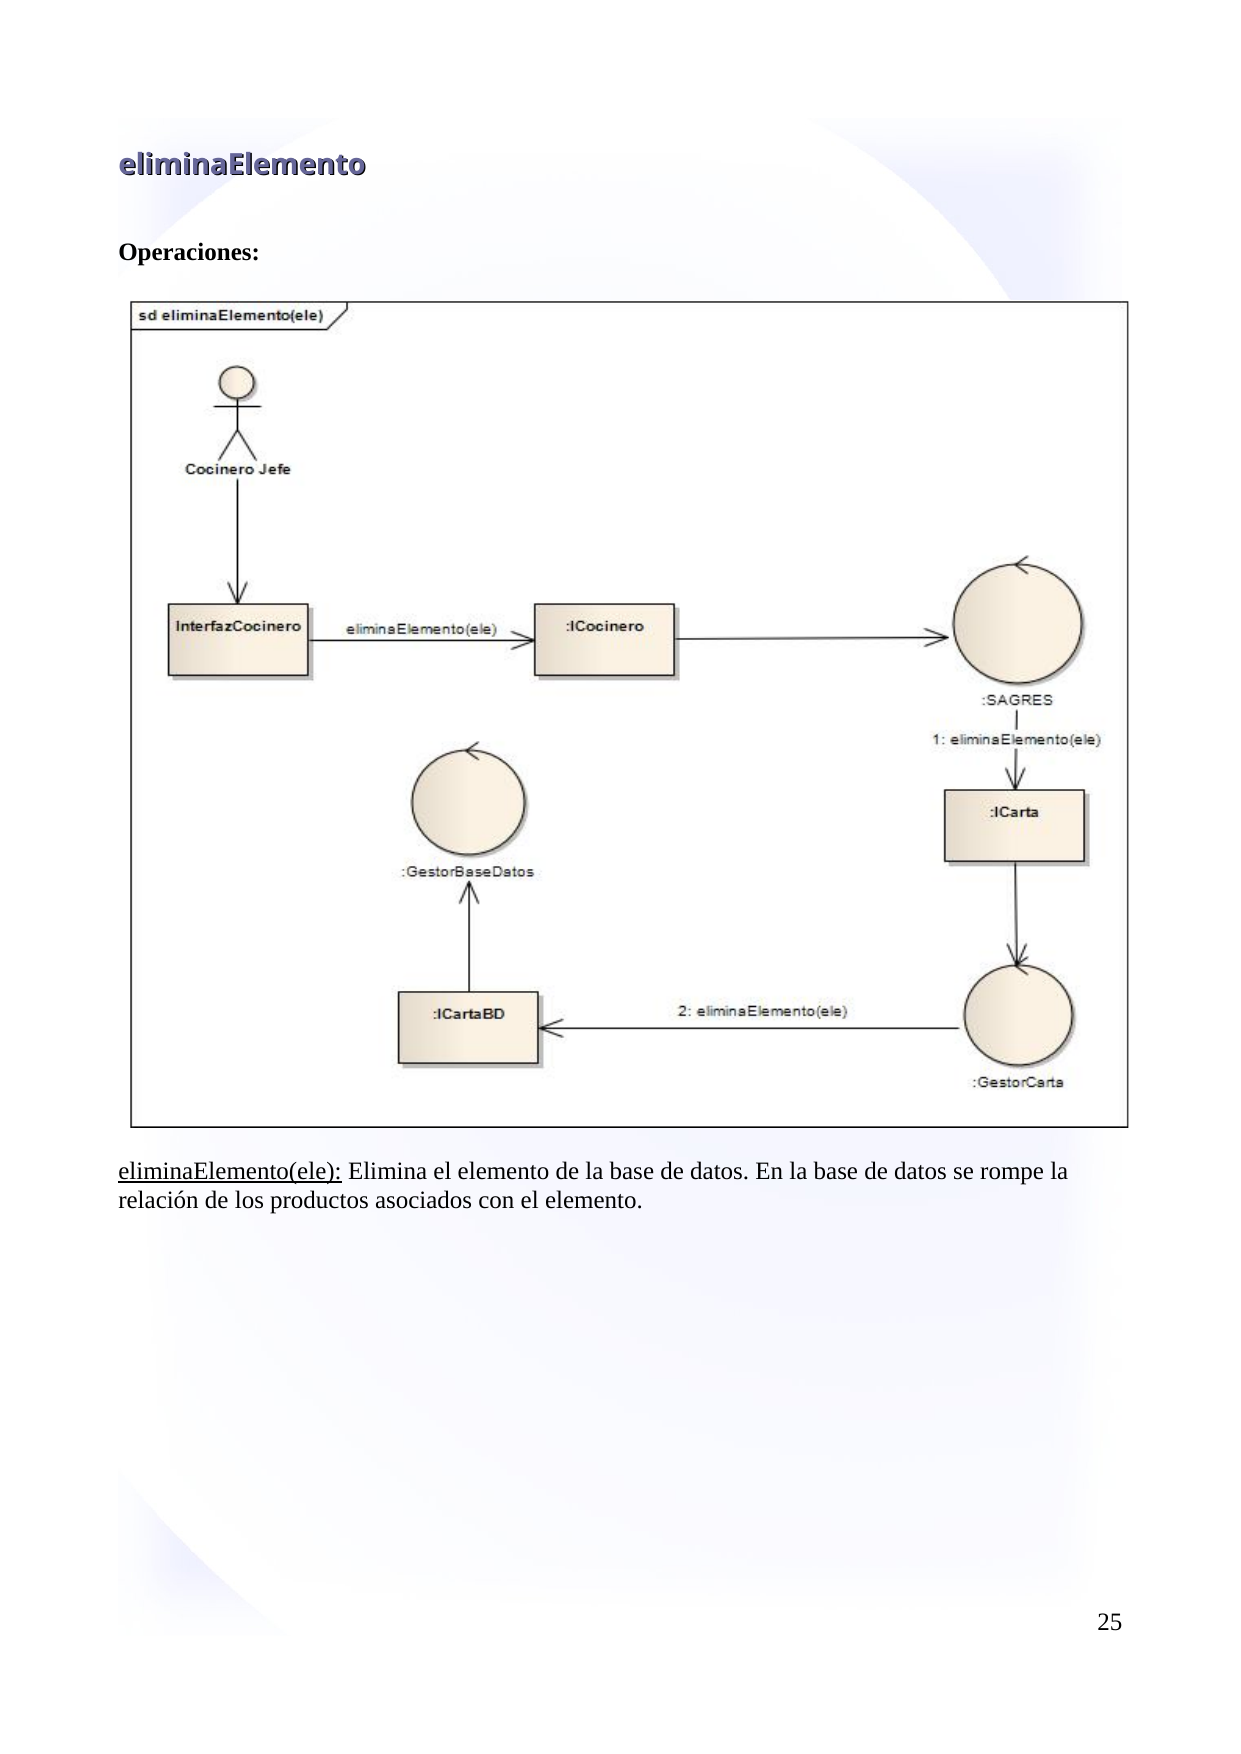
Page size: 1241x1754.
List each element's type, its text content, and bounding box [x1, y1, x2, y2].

text eliminaElemento(ele): Elimina el elemento de la base de datos. En la base de datos se rompe la relación de los productos asociados con el elemento. [118, 1156, 1122, 1214]
text Operaciones: [118, 237, 1122, 265]
picture [118, 183, 1122, 237]
picture [118, 118, 1122, 143]
subtitle eliminaElemento [118, 143, 1122, 183]
picture [118, 265, 1129, 1156]
picture [118, 1214, 1122, 1636]
